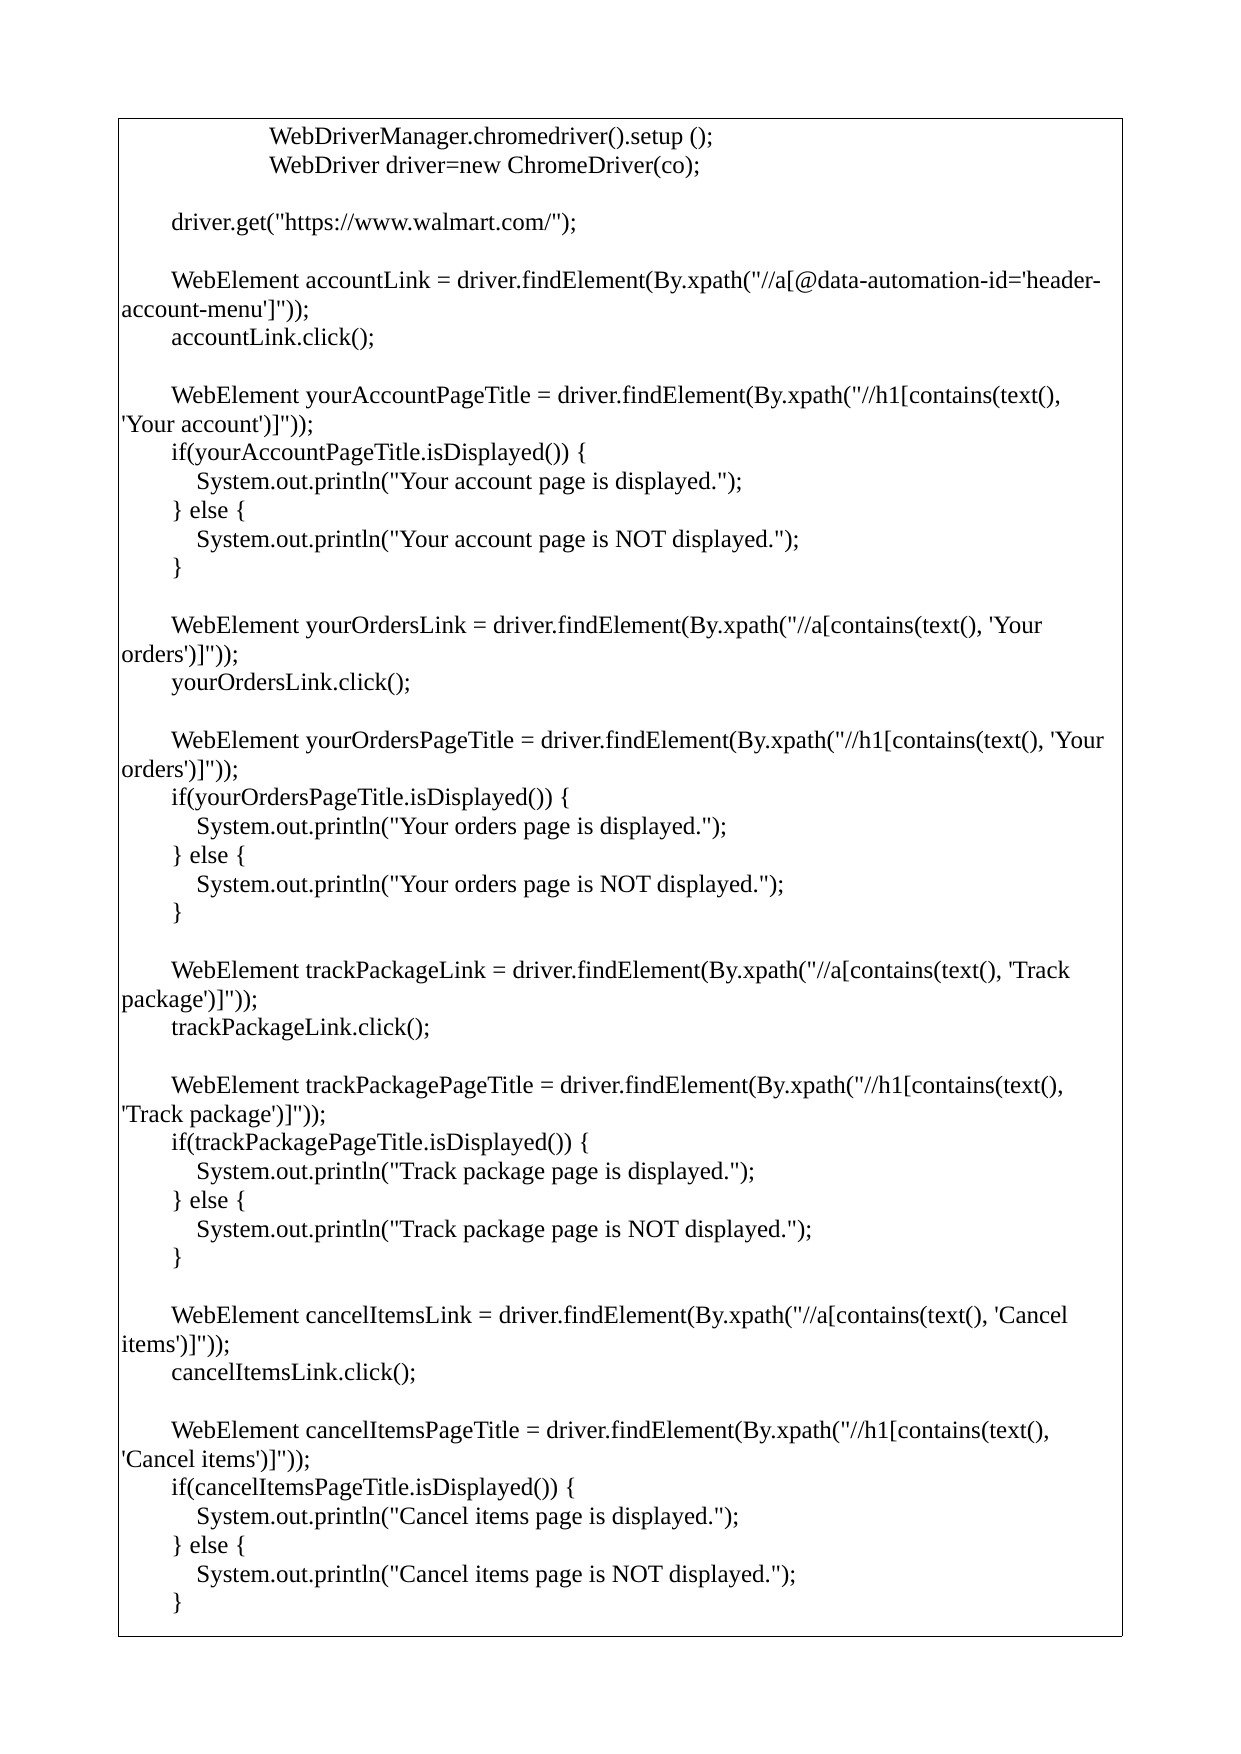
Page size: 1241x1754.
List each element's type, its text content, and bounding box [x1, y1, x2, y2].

text if(cancelItemsPageTitle.isDisplayed()) { [121, 1472, 1119, 1501]
text } [121, 552, 1119, 581]
text } else { [121, 495, 1119, 524]
text WebElement trackPackageLink = driver.findElement(By.xpath("//a[contains(text(), 'Track package')]")); [121, 955, 1119, 1012]
text WebDriverManager.chromedriver().setup (); [121, 121, 1119, 150]
text System.out.println("Your account page is displayed."); [121, 466, 1119, 495]
text WebDriver driver=new ChromeDriver(co); [121, 150, 1119, 179]
text System.out.println("Your orders page is NOT displayed."); [121, 869, 1119, 897]
text accountLink.click(); [121, 322, 1119, 351]
text WebElement yourOrdersLink = driver.findElement(By.xpath("//a[contains(text(), 'Your orders')]")); [121, 610, 1119, 667]
text System.out.println("Cancel items page is displayed."); [121, 1501, 1119, 1530]
text System.out.println("Your account page is NOT displayed."); [121, 524, 1119, 552]
text if(trackPackagePageTitle.isDisplayed()) { [121, 1127, 1119, 1156]
text if(yourOrdersPageTitle.isDisplayed()) { [121, 782, 1119, 811]
text } [121, 1587, 1119, 1616]
text } [121, 1242, 1119, 1271]
text WebElement trackPackagePageTitle = driver.findElement(By.xpath("//h1[contains(text(), 'Track package')]")); [121, 1070, 1119, 1127]
text } [121, 897, 1119, 926]
text } else { [121, 1185, 1119, 1214]
text WebElement cancelItemsPageTitle = driver.findElement(By.xpath("//h1[contains(text(), 'Cancel items')]")); [121, 1415, 1119, 1472]
text WebElement yourOrdersPageTitle = driver.findElement(By.xpath("//h1[contains(text(), 'Your orders')]")); [121, 725, 1119, 782]
text WebElement cancelItemsLink = driver.findElement(By.xpath("//a[contains(text(), 'Cancel items')]")); [121, 1300, 1119, 1357]
text yourOrdersLink.click(); [121, 667, 1119, 696]
text } else { [121, 1530, 1119, 1559]
text if(yourAccountPageTitle.isDisplayed()) { [121, 437, 1119, 466]
text } else { [121, 840, 1119, 869]
text System.out.println("Your orders page is displayed."); [121, 811, 1119, 840]
text System.out.println("Cancel items page is NOT displayed."); [121, 1559, 1119, 1587]
text cancelItemsLink.click(); [121, 1357, 1119, 1386]
text System.out.println("Track package page is displayed."); [121, 1156, 1119, 1185]
text WebElement accountLink = driver.findElement(By.xpath("//a[@data-automation-id='header-account-menu']")); [121, 265, 1119, 322]
text WebElement yourAccountPageTitle = driver.findElement(By.xpath("//h1[contains(text(), 'Your account')]")); [121, 380, 1119, 437]
text System.out.println("Track package page is NOT displayed."); [121, 1214, 1119, 1242]
text trackPackageLink.click(); [121, 1012, 1119, 1041]
text driver.get("https://www.walmart.com/"); [121, 207, 1119, 236]
